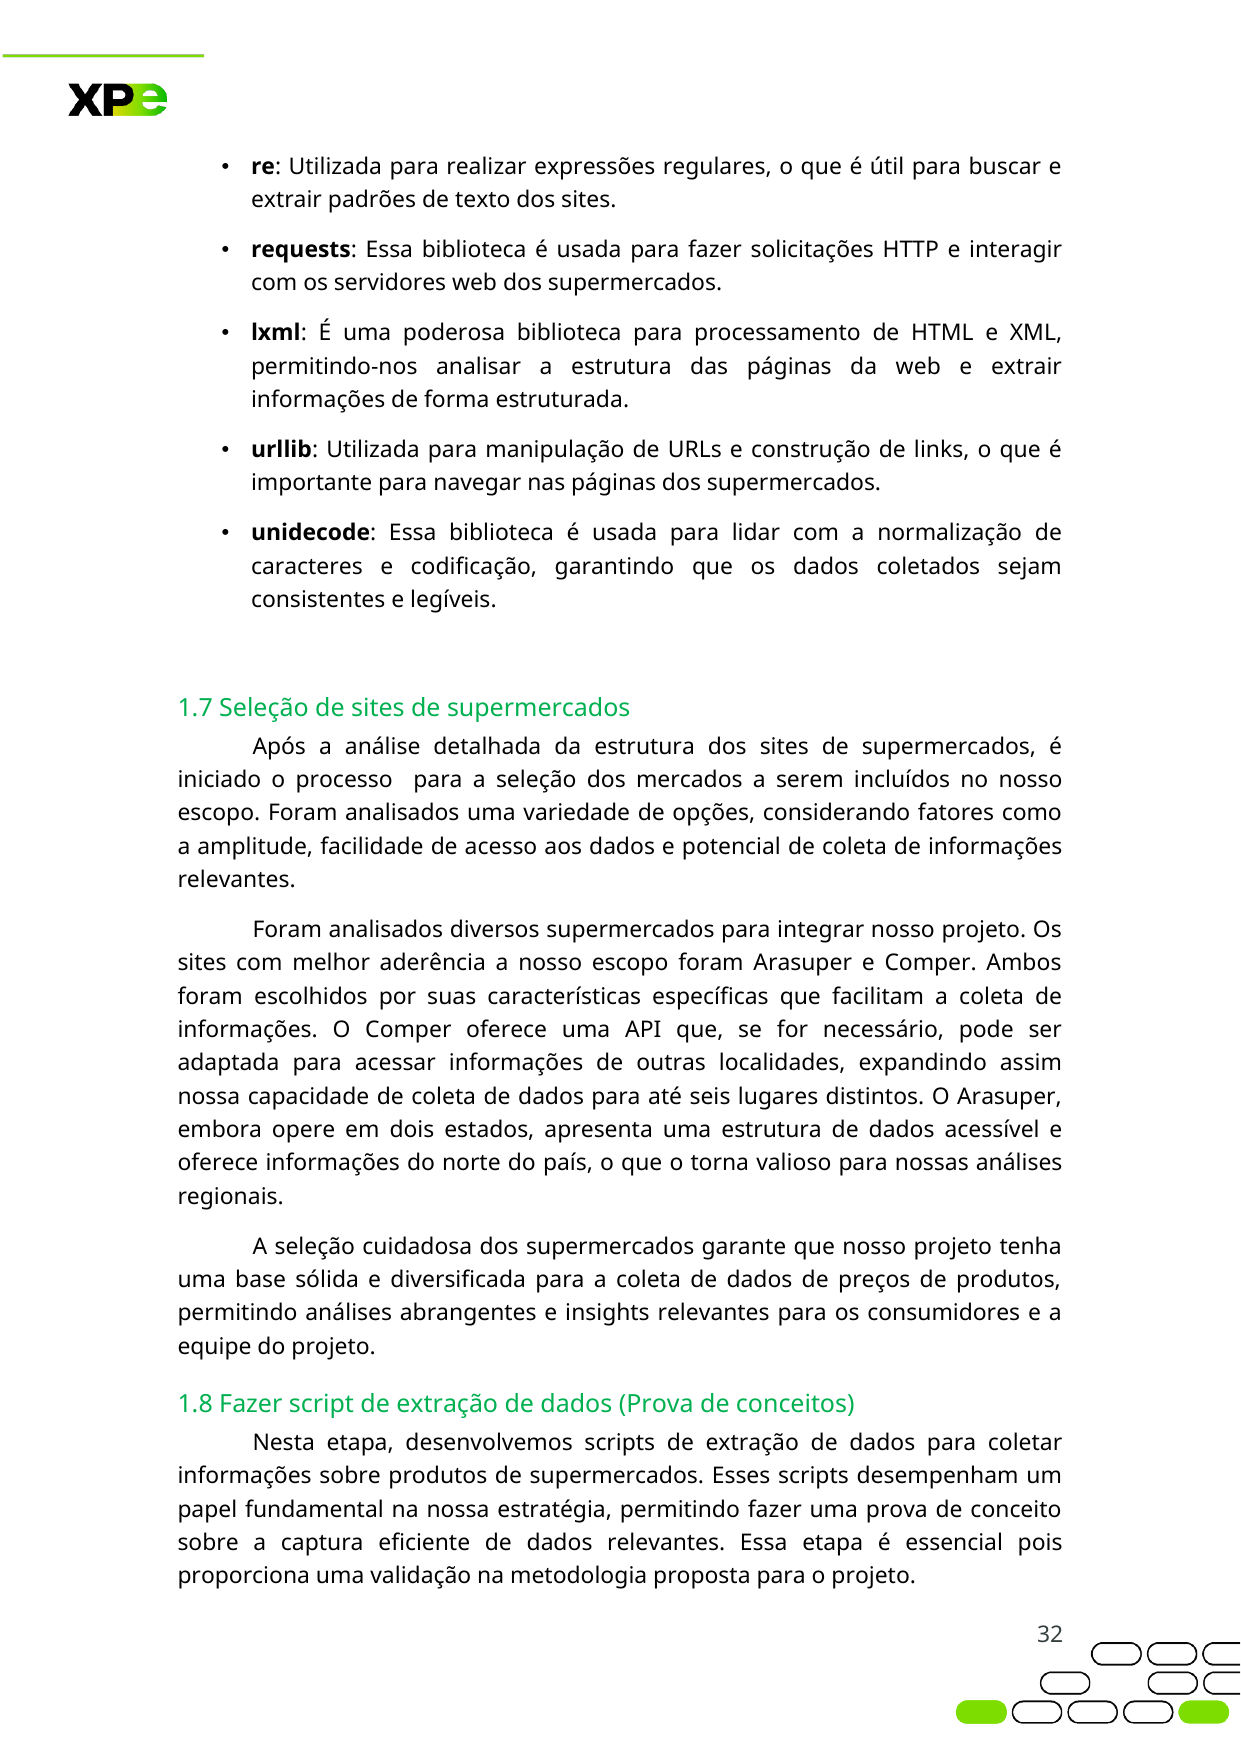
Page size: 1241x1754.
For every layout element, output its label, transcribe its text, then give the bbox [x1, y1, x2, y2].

text Nesta etapa, desenvolvemos scripts de extração de dados para coletar informações sobre produtos de supermercados. Esses scripts desempenham um papel fundamental na nossa estratégia, permitindo fazer uma prova de conceito sobre a captura eficiente de dados relevantes. Essa etapa é essencial pois proporciona uma validação na metodologia proposta para o projeto. [177, 1424, 1063, 1591]
text A seleção cuidadosa dos supermercados garante que nosso projeto tenha uma base sólida e diversificada para a coleta de dados de preços de produtos, permitindo análises abrangentes e insights relevantes para os consumidores e a equipe do projeto. [177, 1227, 1063, 1361]
list requests: Essa biblioteca é usada para fazer solicitações HTTP e interagir com os servidores web dos supermercados. [221, 231, 1063, 298]
picture [2, 51, 205, 148]
picture [955, 1642, 1241, 1724]
list unidecode: Essa biblioteca é usada para lidar com a normalização de caracteres e codificação, garantindo que os dados coletados sejam consistentes e legíveis. [221, 514, 1063, 614]
list lxml: É uma poderosa biblioteca para processamento de HTML e XML, permitindo-nos analisar a estrutura das páginas da web e extrair informações de forma estruturada. [221, 314, 1063, 414]
subtitle 1.7 Seleção de sites de supermercados [177, 689, 1063, 723]
list urllib: Utilizada para manipulação de URLs e construção de links, o que é importante para navegar nas páginas dos supermercados. [221, 431, 1063, 498]
text Após a análise detalhada da estrutura dos sites de supermercados, é iniciado o processo para a seleção dos mercados a serem incluídos no nosso escopo. Foram analisados uma variedade de opções, considerando fatores como a amplitude, facilidade de acesso aos dados e potencial de coleta de informações relevantes. [177, 727, 1063, 894]
subtitle 1.8 Fazer script de extração de dados (Prova de conceitos) [177, 1386, 1063, 1420]
text Foram analisados diversos supermercados para integrar nosso projeto. Os sites com melhor aderência a nosso escopo foram Arasuper e Comper. Ambos foram escolhidos por suas características específicas que facilitam a coleta de informações. O Comper oferece uma API que, se for necessário, pode ser adaptada para acessar informações de outras localidades, expandindo assim nossa capacidade de coleta de dados para até seis lugares distintos. O Arasuper, embora opere em dois estados, apresenta uma estrutura de dados acessível e oferece informações do norte do país, o que o torna valioso para nossas análises regionais. [177, 911, 1063, 1211]
list re: Utilizada para realizar expressões regulares, o que é útil para buscar e extrair padrões de texto dos sites. [221, 148, 1063, 214]
